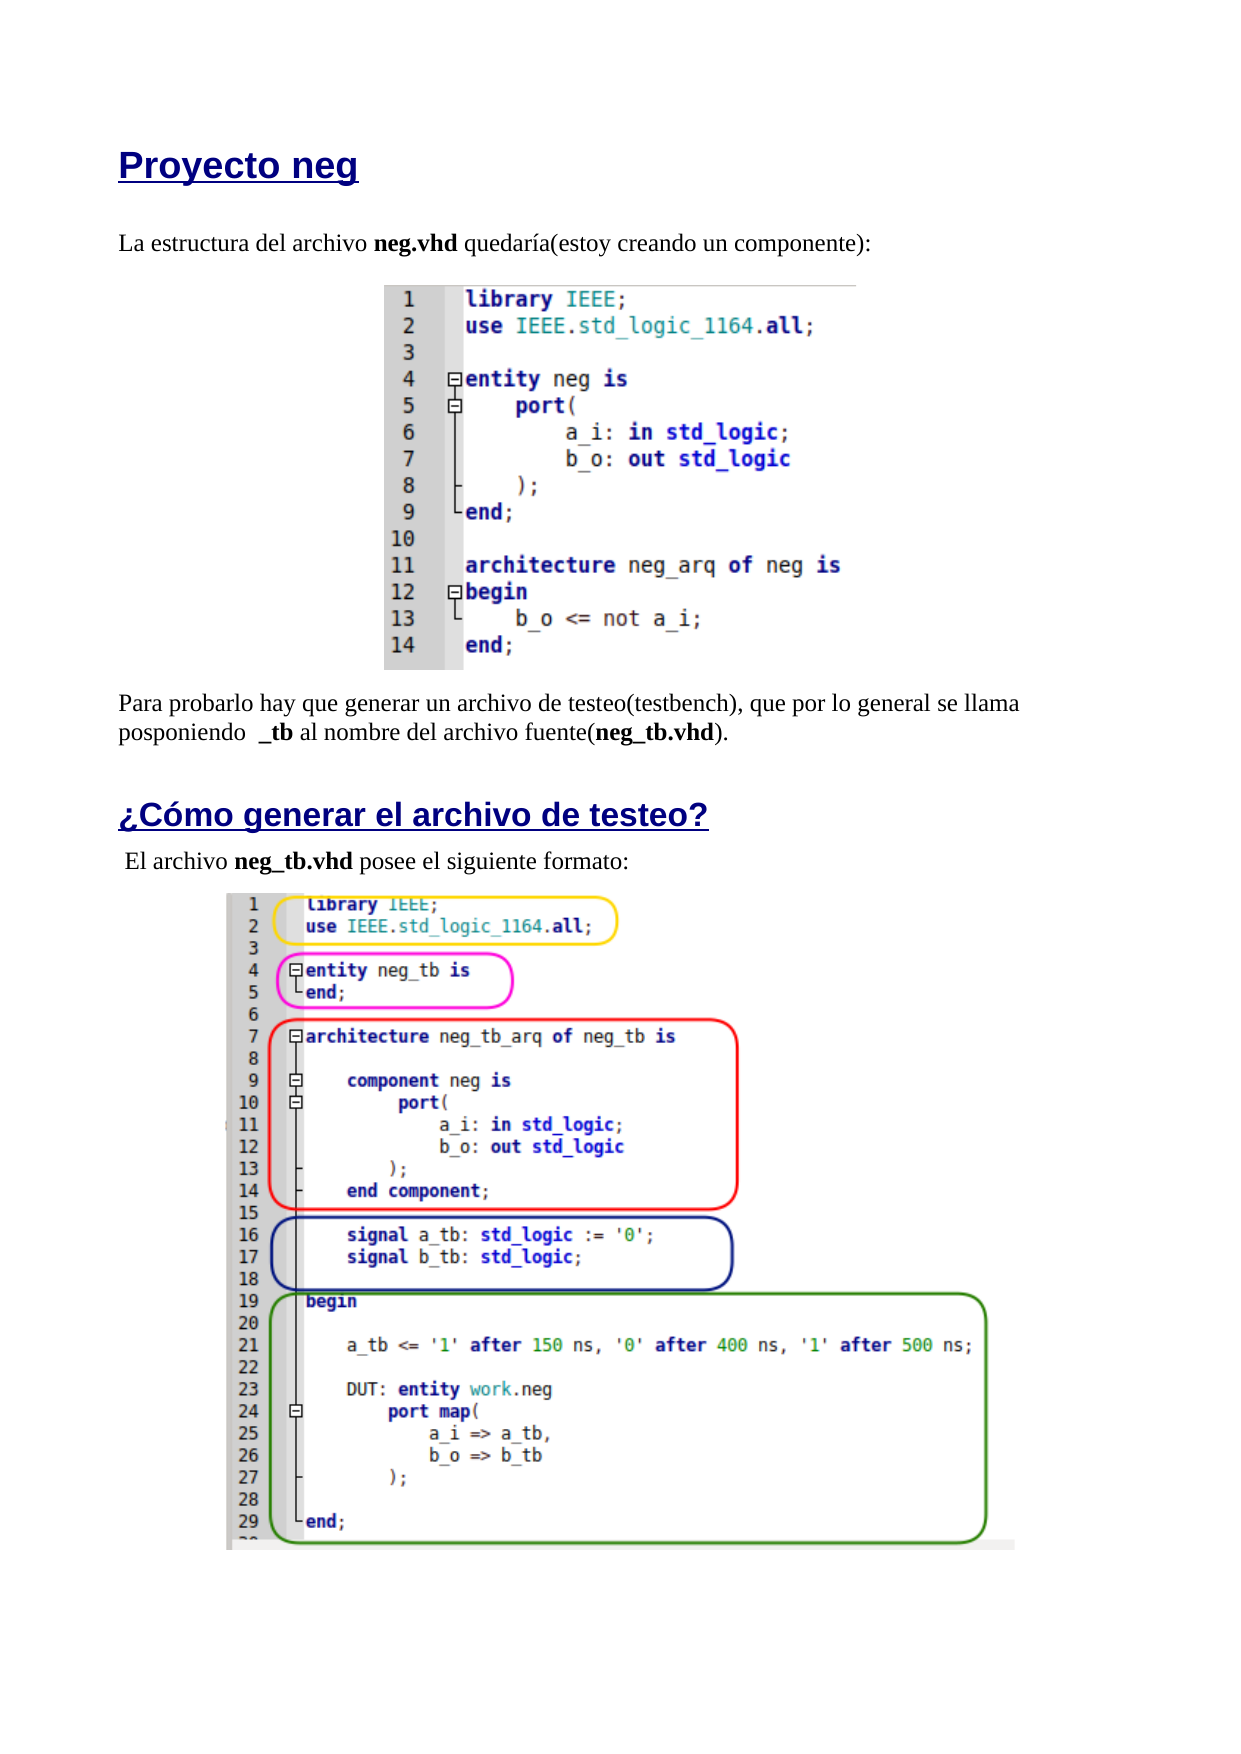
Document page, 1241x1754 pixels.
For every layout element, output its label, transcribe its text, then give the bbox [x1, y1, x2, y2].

text La estructura del archivo neg.vhd quedaría(estoy creando un componente): [118, 228, 1122, 257]
text El archivo neg_tb.vhd posee el siguiente formato: [118, 846, 1122, 875]
text Para probarlo hay que generar un archivo de testeo(testbench), que por lo general se llama posponiendo _tb al nombre del archivo fuente(neg_tb.vhd). [118, 688, 1122, 746]
picture [384, 285, 857, 670]
subtitle ¿Cómo generar el archivo de testeo? [118, 795, 1122, 834]
picture [225, 893, 1015, 1550]
subtitle Proyecto neg [118, 143, 1122, 187]
